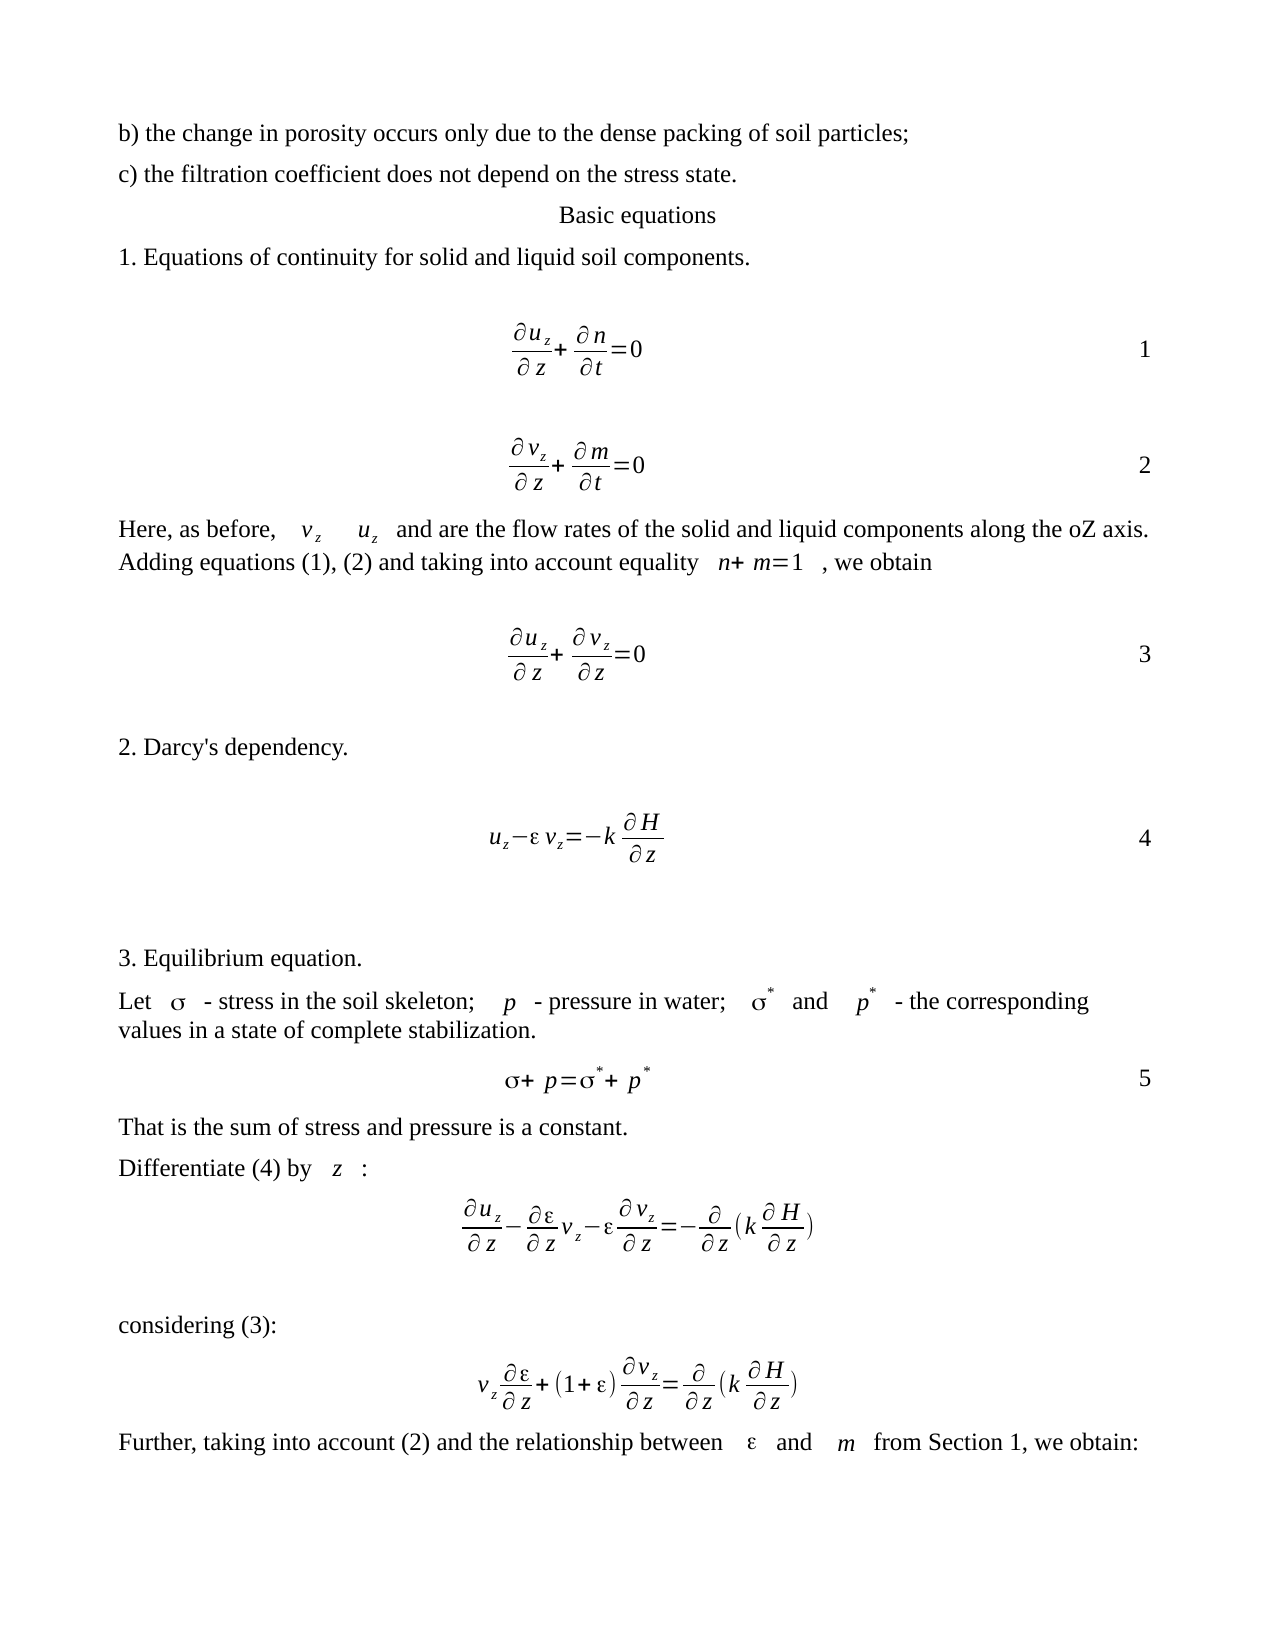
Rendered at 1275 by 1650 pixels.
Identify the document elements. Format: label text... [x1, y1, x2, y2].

table_header [118, 427, 1041, 514]
text 2. Darcy's dependency. [118, 732, 1157, 761]
table_header [118, 1056, 1041, 1112]
table_header 3 [1041, 617, 1157, 703]
text b) the change in porosity occurs only due to the dense packing of soil particles; [118, 118, 1157, 147]
text 3. Equilibrium equation. [118, 943, 1157, 971]
text That is the sum of stress and pressure is a constant. [118, 1112, 1157, 1140]
table_header 2 [1041, 427, 1157, 514]
table_header [118, 312, 1041, 398]
table_header [118, 802, 1041, 885]
table_header 1 [1041, 312, 1157, 398]
text c) the filtration coefficient does not depend on the stress state. [118, 159, 1157, 188]
text 1. Equations of continuity for solid and liquid soil components. [118, 242, 1157, 271]
table_header [118, 617, 1041, 703]
text considering (3): [118, 1311, 1157, 1339]
text Basic equations [118, 201, 1157, 229]
text Let- stress in the soil skeleton; - pressure in water; and - the corresponding values ​​in a state of complete stabilization. [118, 984, 1157, 1044]
text Here, as before, and are the flow rates of the solid and liquid components along the oZ axis. Adding equations (1), (2) and taking into account equality, we obtain [118, 514, 1157, 575]
table_header 4 [1041, 802, 1157, 885]
text Differentiate (4) by: [118, 1153, 1157, 1182]
text Further, taking into account (2) and the relationship between and from Section 1, we obtain: [118, 1427, 1157, 1456]
table_header 5 [1041, 1056, 1157, 1112]
